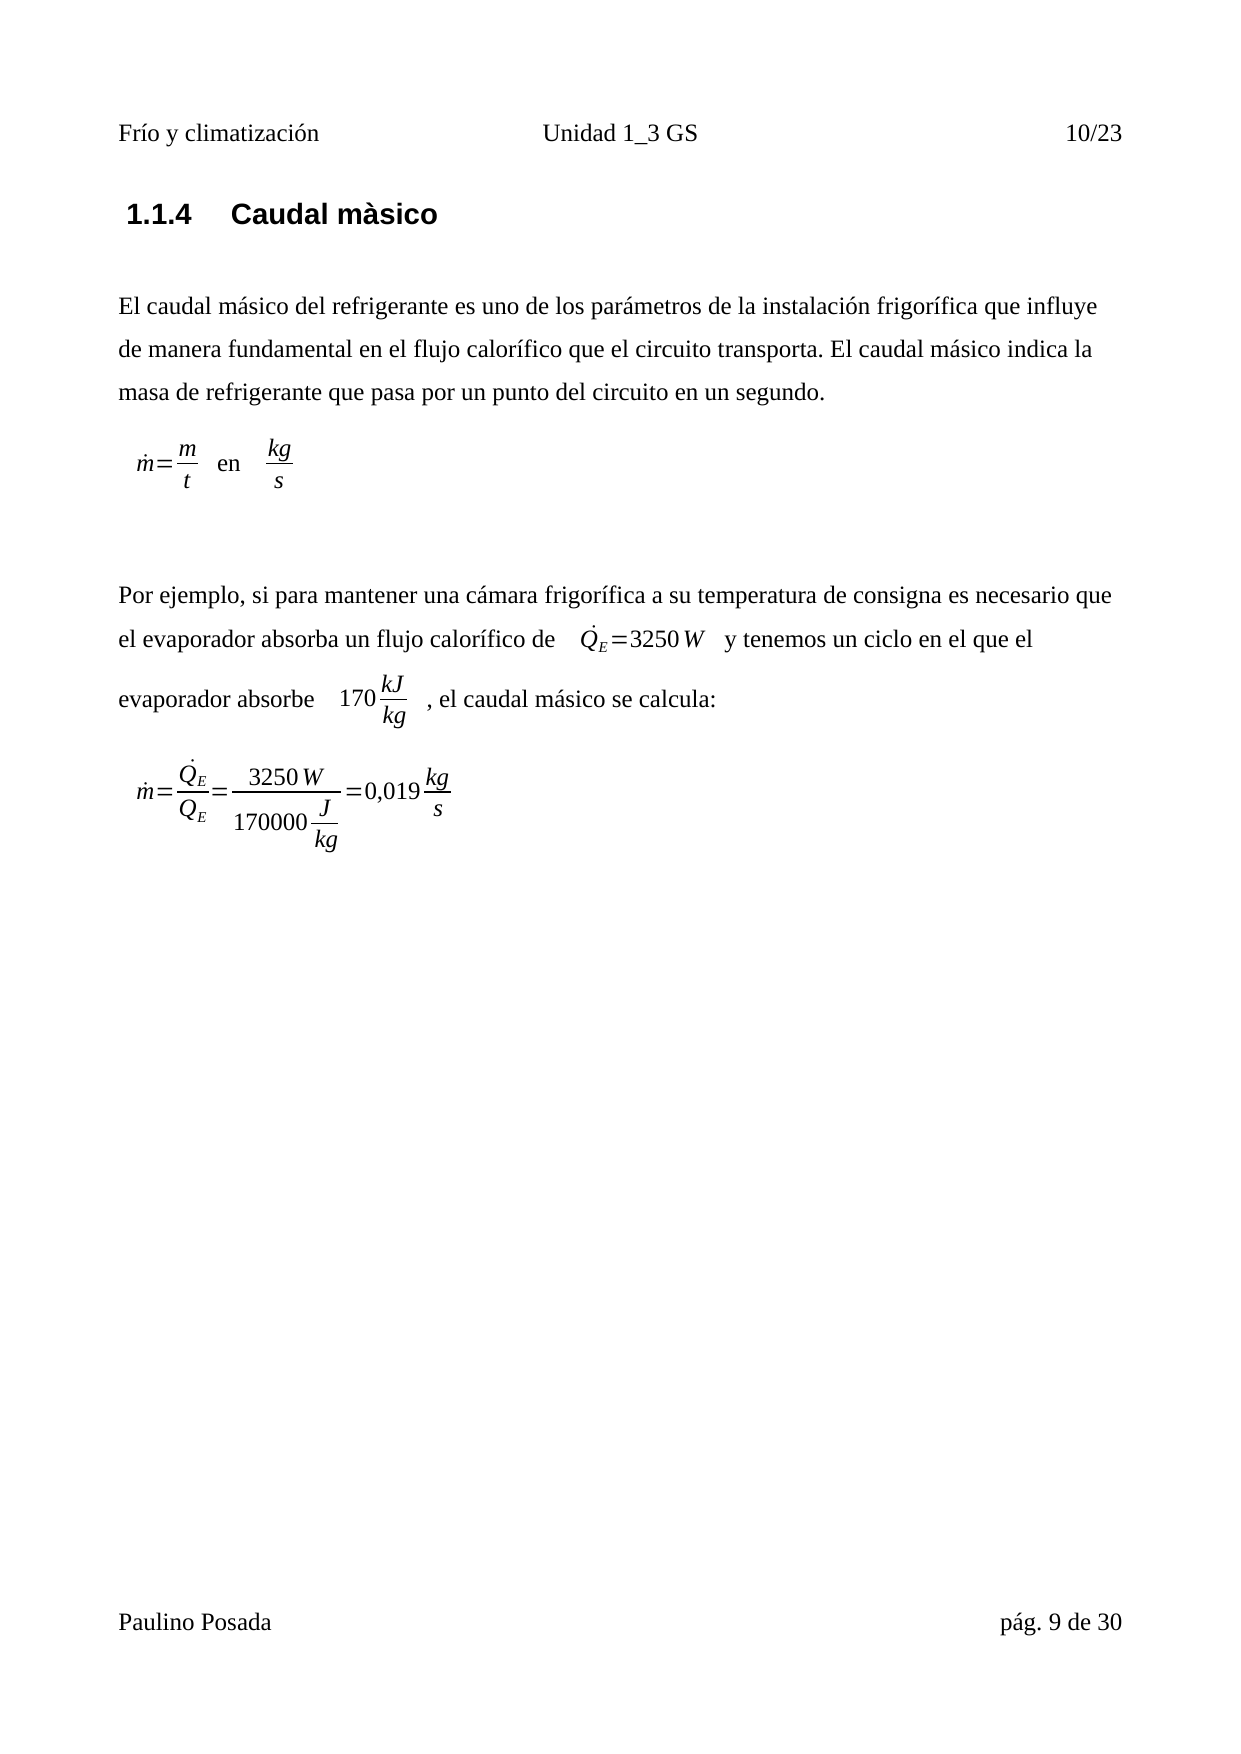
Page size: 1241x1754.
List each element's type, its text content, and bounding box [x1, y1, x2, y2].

text El caudal másico del refrigerante es uno de los parámetros de la instalación frigorífica que influye de manera fundamental en el flujo calorífico que el circuito transporta. El caudal másico indica la masa de refrigerante que pasa por un punto del circuito en un segundo. [118, 291, 1122, 406]
text en [118, 435, 1122, 494]
text Por ejemplo, si para mantener una cámara frigorífica a su temperatura de consigna es necesario que el evaporador absorba un flujo calorífico de y tenemos un ciclo en el que el evaporador absorbe , el caudal másico se calcula: [118, 581, 1122, 729]
subtitle Caudal màsico [118, 197, 1122, 231]
